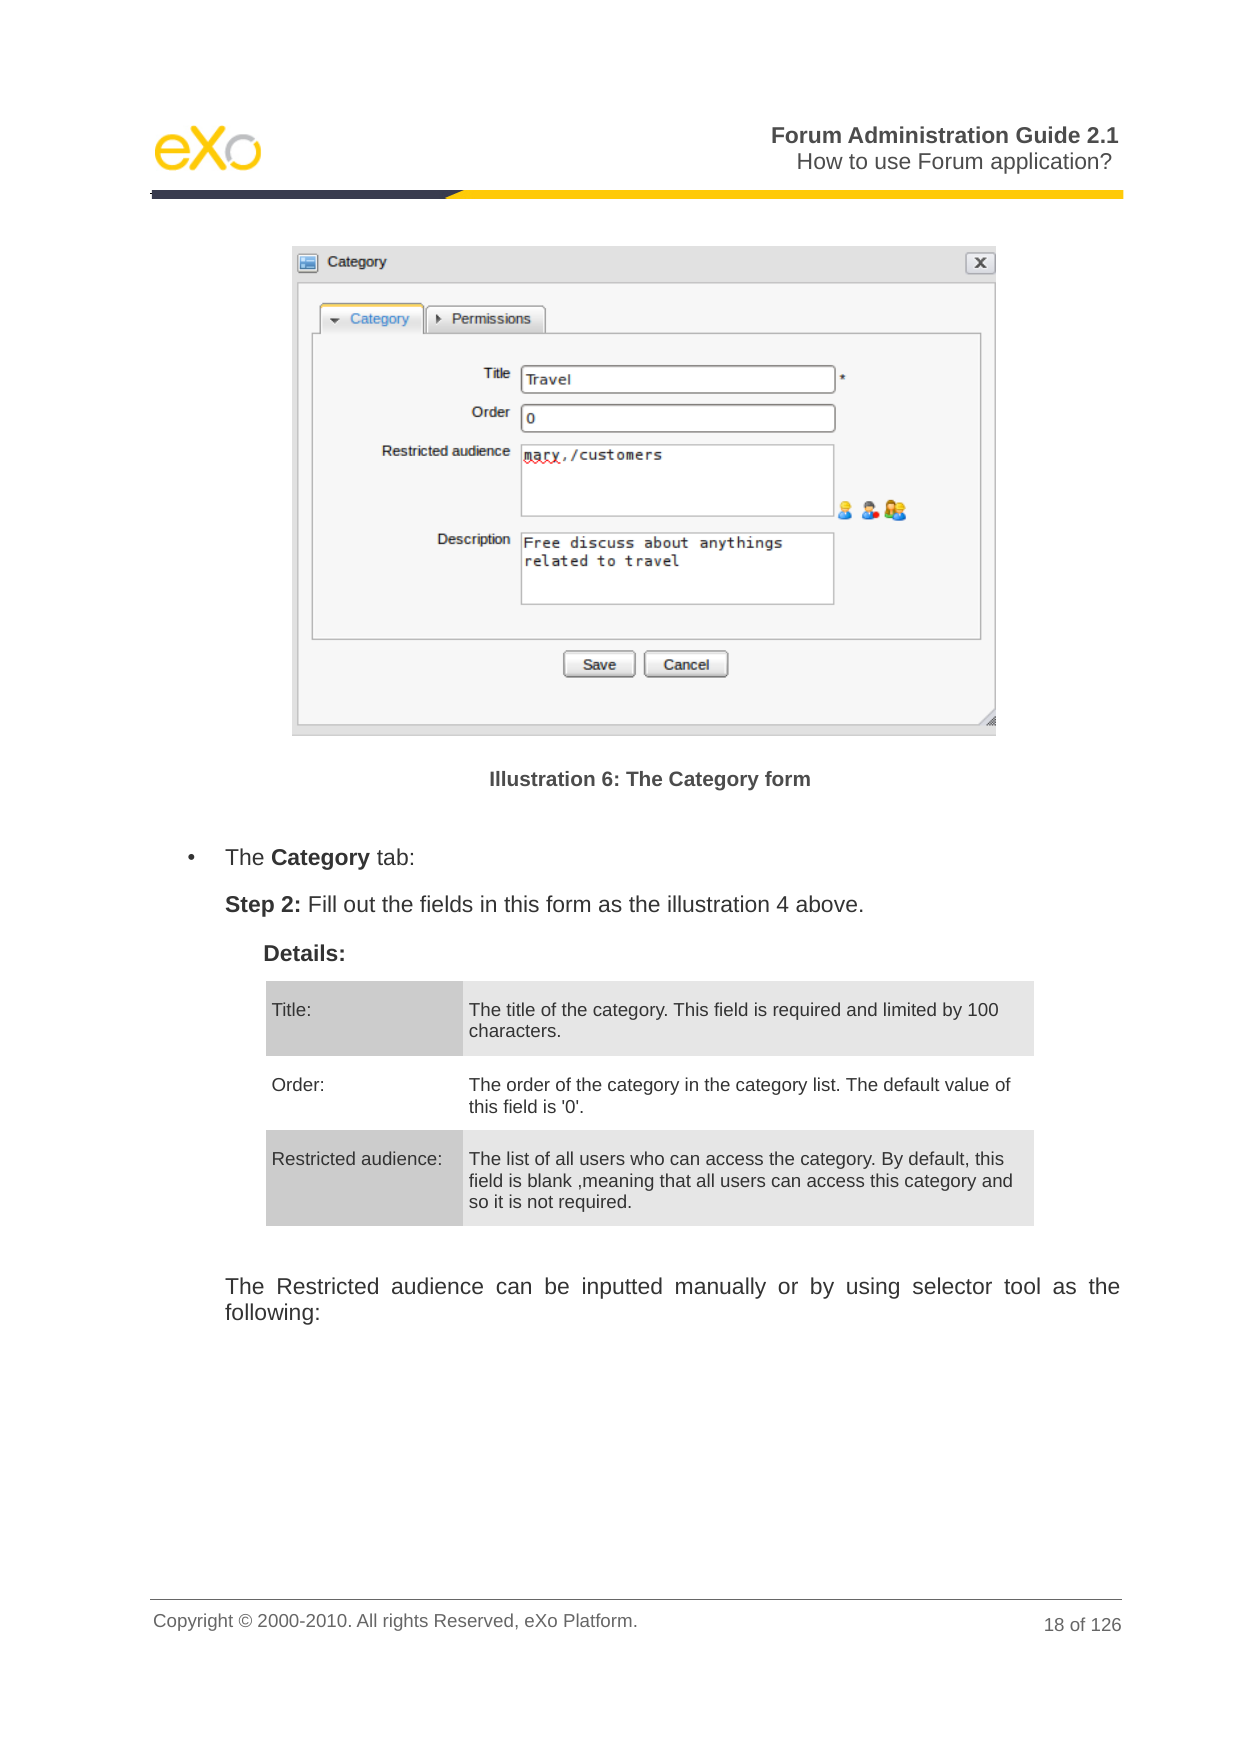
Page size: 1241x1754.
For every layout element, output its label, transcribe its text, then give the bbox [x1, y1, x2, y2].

table_cell Restricted audience: [266, 1130, 463, 1226]
table_cell The list of all users who can access the category. By default, this field is blank ,meaning that all users can access this category and so it is not required. [463, 1130, 1034, 1226]
list The Restricted audience can be inputted manually or by using selector tool as the following: [187, 1273, 1122, 1326]
table_header The title of the category. This field is required and limited by 100 characters. [463, 981, 1034, 1056]
text Illustration 7: The Category form [279, 315, 1021, 791]
table_header Title: [266, 981, 463, 1056]
table_cell Order: [266, 1056, 463, 1130]
list Step 2: Fill out the fields in this form as the illustration 4 above. [187, 891, 1122, 917]
list The Category tab: [187, 844, 1122, 870]
picture [155, 125, 262, 171]
picture [151, 190, 1124, 199]
list Details: [187, 939, 1122, 966]
table_cell The order of the category in the category list. The default value of this field is '0'. [463, 1056, 1034, 1130]
picture [292, 246, 996, 736]
